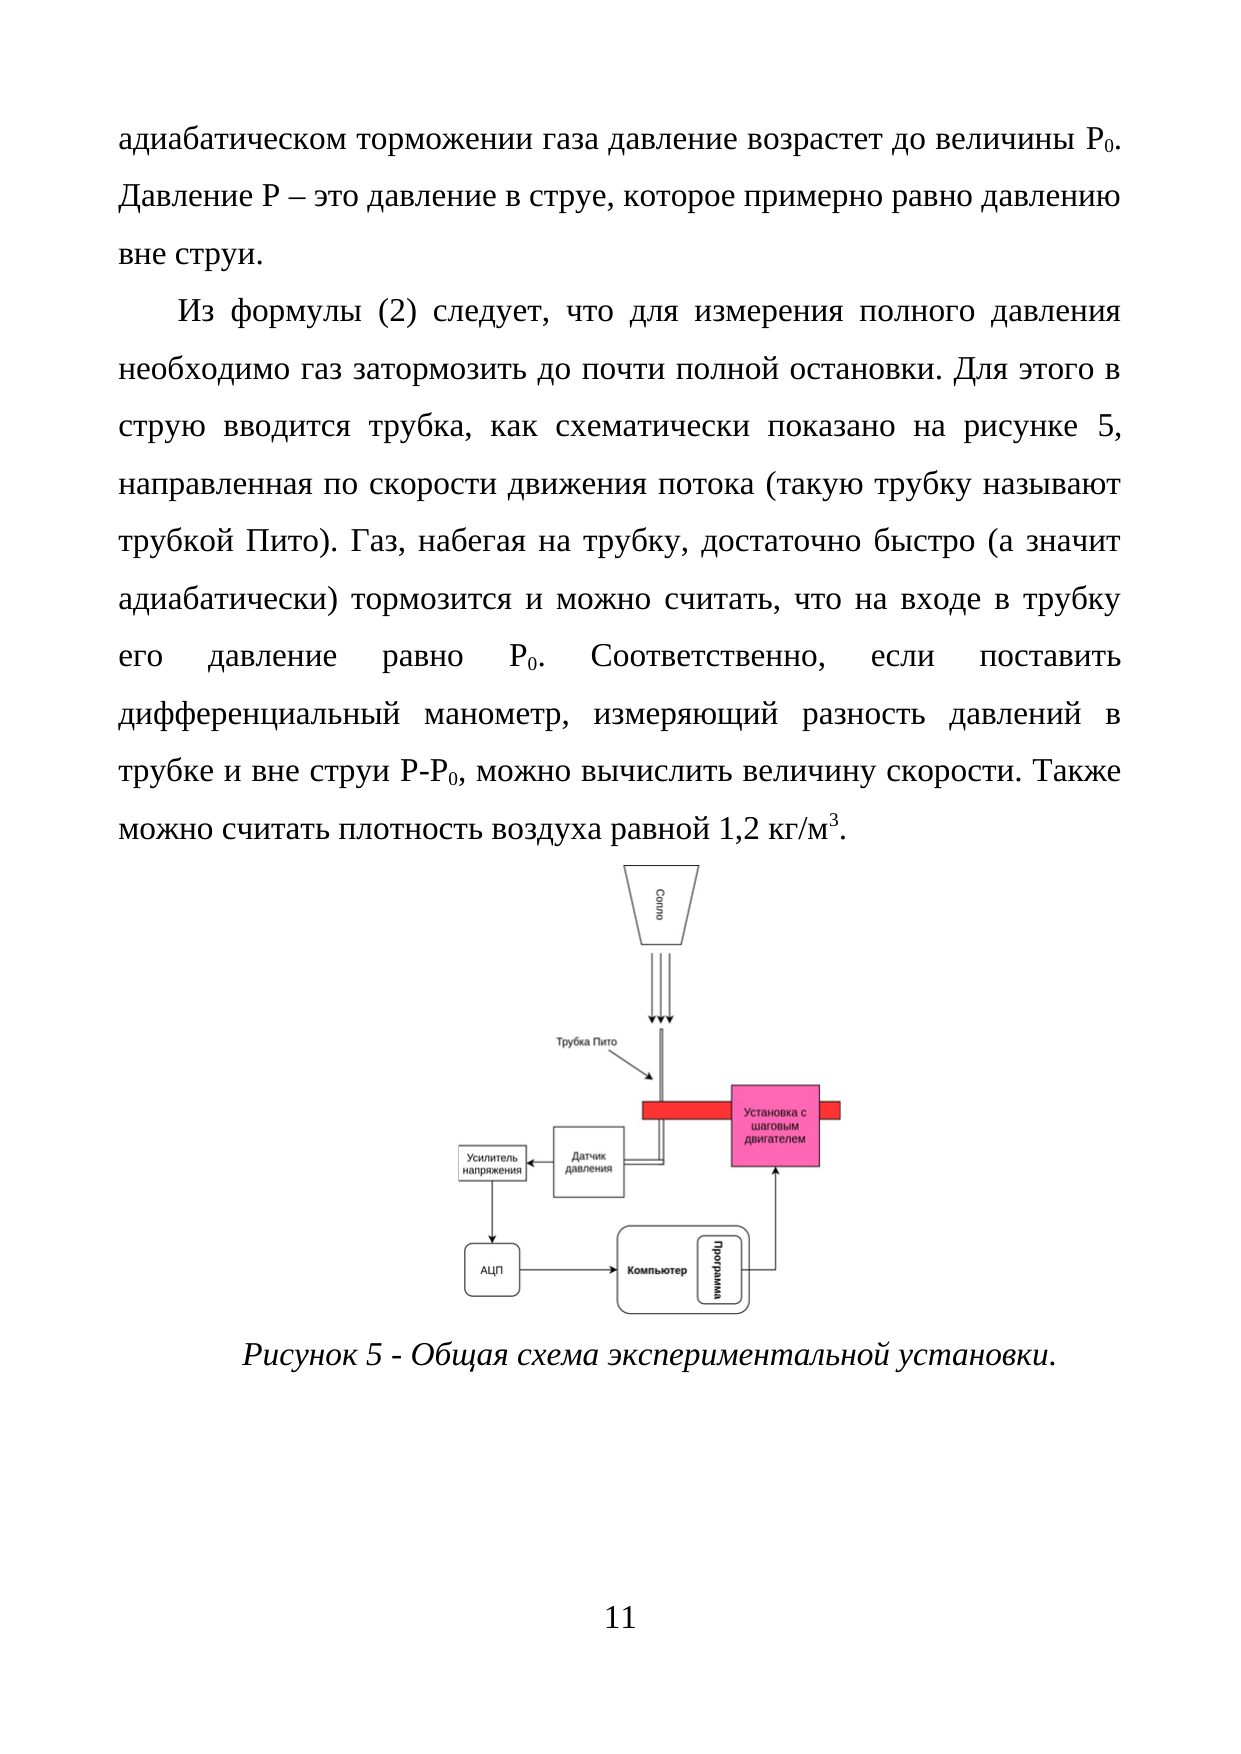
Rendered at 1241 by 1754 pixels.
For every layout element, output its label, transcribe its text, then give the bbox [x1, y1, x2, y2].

text адиабатическом торможении газа давление возрастет до величины P0. Давление P – это давление в струе, которое примерно равно давлению вне струи. [118, 118, 1122, 271]
picture [458, 865, 841, 1315]
text Из формулы (2) следует, что для измерения полного давления необходимо газ затормозить до почти полной остановки. Для этого в струю вводится трубка, как схематически показано на рисунке 5, направленная по скорости движения потока (такую трубку называют трубкой Пито). Газ, набегая на трубку, достаточно быстро (а значит адиабатически) тормозится и можно считать, что на входе в трубку его давление равно P0. Соответственно, если поставить дифференциальный манометр, измеряющий разность давлений в трубке и вне струи P-P0, можно вычислить величину скорости. Также можно считать плотность воздуха равной 1,2 кг/м3. [118, 291, 1122, 846]
text Рисунок 5 - Общая схема экспериментальной установки. [118, 1334, 1122, 1372]
